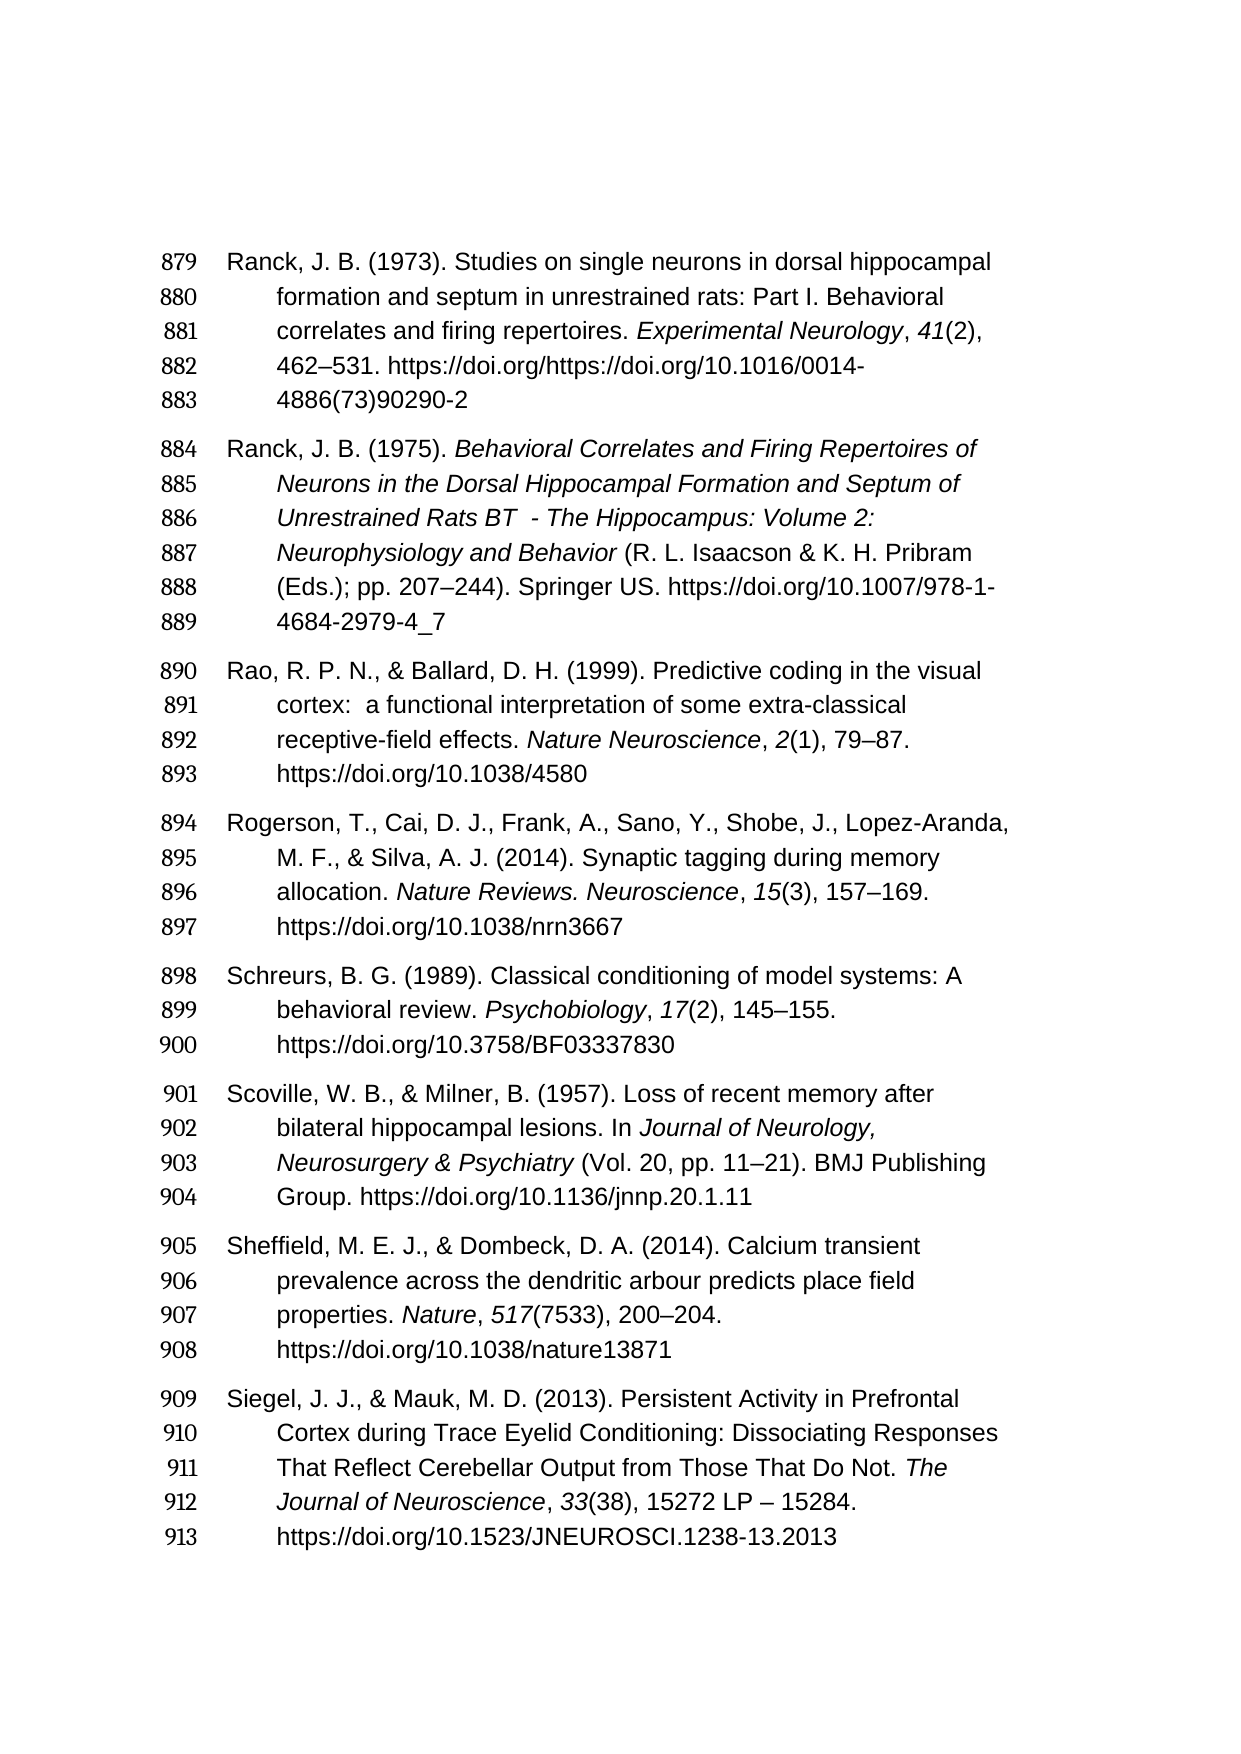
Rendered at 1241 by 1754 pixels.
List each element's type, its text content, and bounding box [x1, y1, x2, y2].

text Sheffield, M. E. J., & Dombeck, D. A. (2014). Calcium transient prevalence across the dendritic arbour predicts place field properties. Nature, 517(7533), 200–204. https://doi.org/10.1038/nature13871 [226, 1231, 1014, 1363]
text Siegel, J. J., & Mauk, M. D. (2013). Persistent Activity in Prefrontal Cortex during Trace Eyelid Conditioning: Dissociating Responses That Reflect Cerebellar Output from Those That Do Not. The Journal of Neuroscience, 33(38), 15272 LP – 15284. https://doi.org/10.1523/JNEUROSCI.1238-13.2013 [226, 1384, 1014, 1550]
text Scoville, W. B., & Milner, B. (1957). Loss of recent memory after bilateral hippocampal lesions. In Journal of Neurology, Neurosurgery & Psychiatry (Vol. 20, pp. 11–21). BMJ Publishing Group. https://doi.org/10.1136/jnnp.20.1.11 [226, 1079, 1014, 1211]
text Ranck, J. B. (1973). Studies on single neurons in dorsal hippocampal formation and septum in unrestrained rats: Part I. Behavioral correlates and firing repertoires. Experimental Neurology, 41(2), 462–531. https://doi.org/https://doi.org/10.1016/0014-4886(73)90290-2 [226, 247, 1014, 414]
text Schreurs, B. G. (1989). Classical conditioning of model systems: A behavioral review. Psychobiology, 17(2), 145–155. https://doi.org/10.3758/BF03337830 [226, 961, 1014, 1058]
text Rogerson, T., Cai, D. J., Frank, A., Sano, Y., Shobe, J., Lopez-Aranda, M. F., & Silva, A. J. (2014). Synaptic tagging during memory allocation. Nature Reviews. Neuroscience, 15(3), 157–169. https://doi.org/10.1038/nrn3667 [226, 808, 1014, 940]
text Ranck, J. B. (1975). Behavioral Correlates and Firing Repertoires of Neurons in the Dorsal Hippocampal Formation and Septum of Unrestrained Rats BT - The Hippocampus: Volume 2: Neurophysiology and Behavior (R. L. Isaacson & K. H. Pribram (Eds.); pp. 207–244). Springer US. https://doi.org/10.1007/978-1-4684-2979-4_7 [226, 434, 1014, 635]
text Rao, R. P. N., & Ballard, D. H. (1999). Predictive coding in the visual cortex: a functional interpretation of some extra-classical receptive-field effects. Nature Neuroscience, 2(1), 79–87. https://doi.org/10.1038/4580 [226, 656, 1014, 788]
